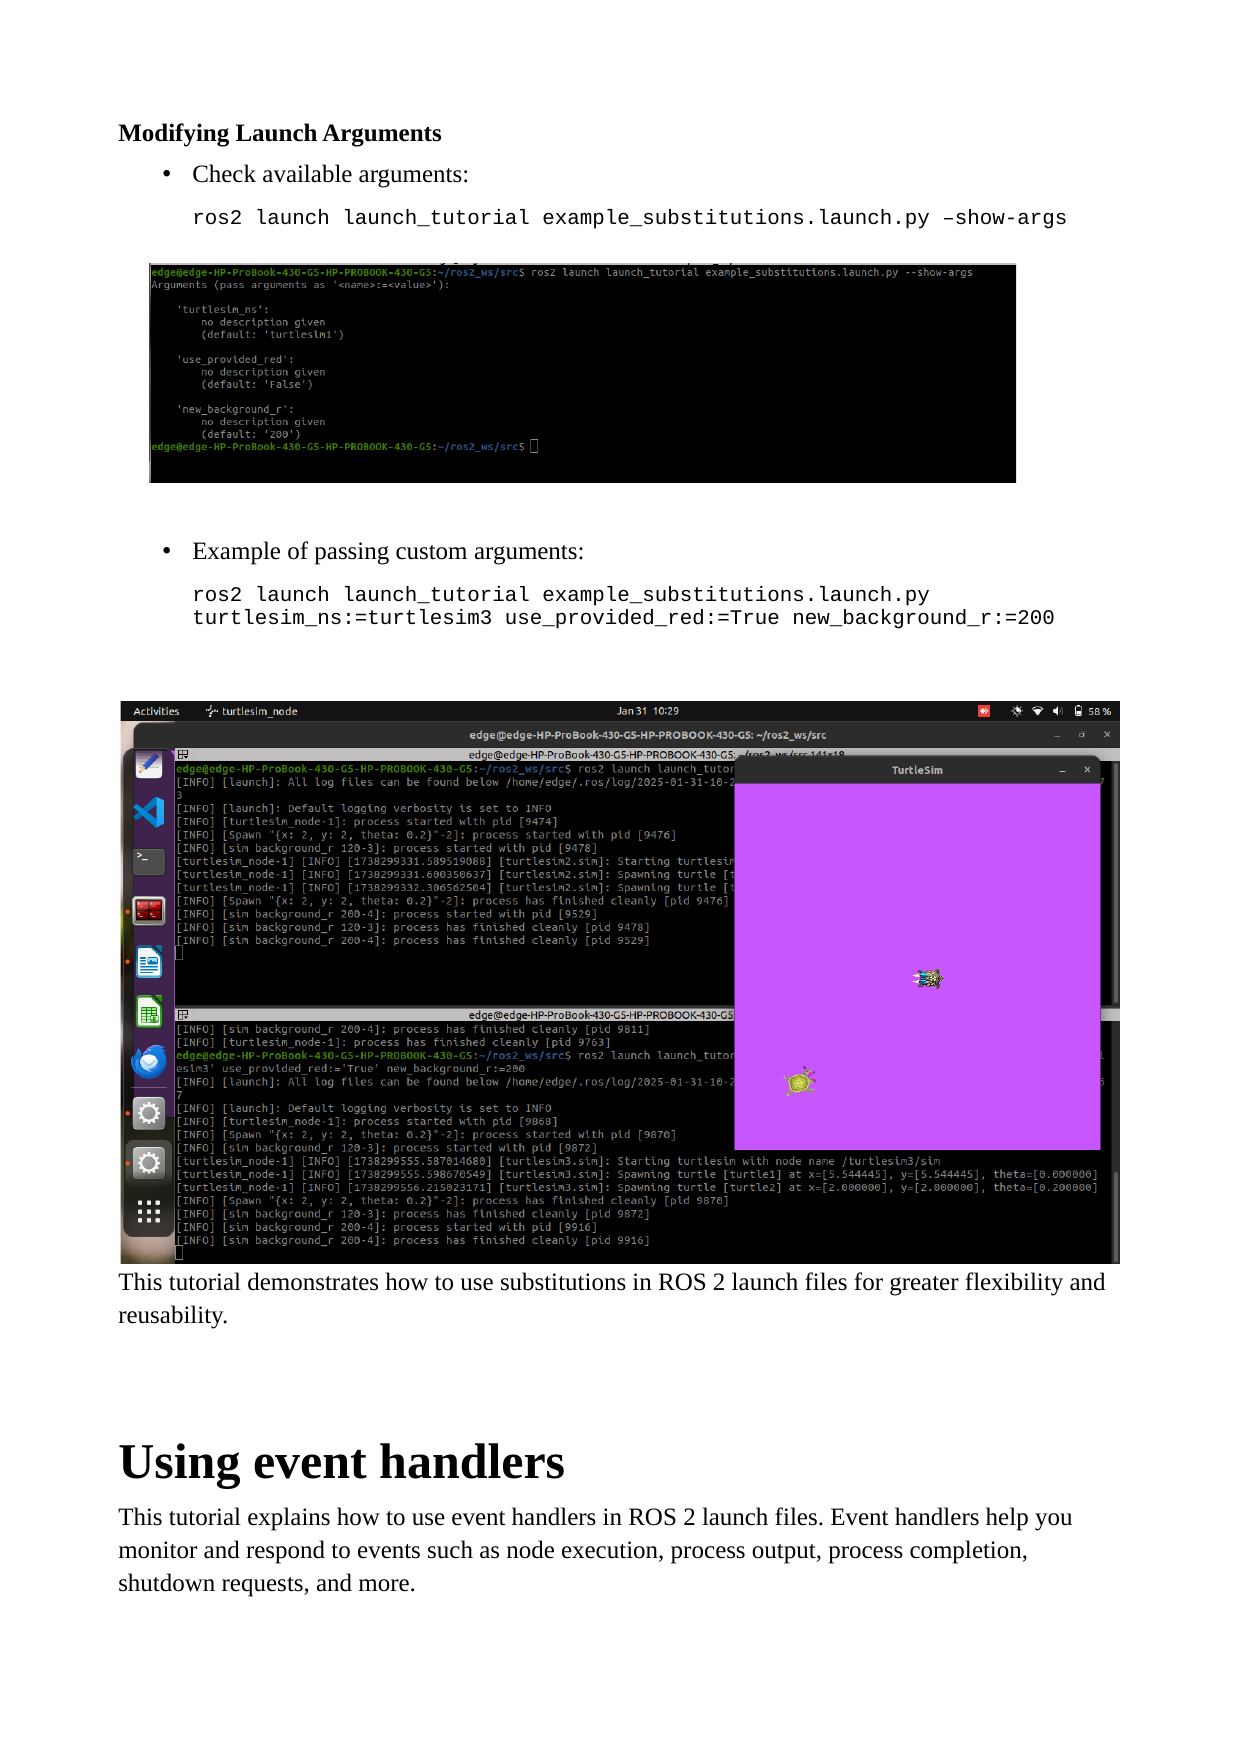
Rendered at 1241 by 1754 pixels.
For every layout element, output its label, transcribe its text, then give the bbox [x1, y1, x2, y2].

list Example of passing custom arguments: [162, 536, 1122, 565]
picture [149, 263, 1017, 483]
subtitle Modifying Launch Arguments [118, 118, 1122, 147]
text This tutorial explains how to use event handlers in ROS 2 launch files. Event handlers help you monitor and respond to events such as node execution, process output, process completion, shutdown requests, and more. [118, 1502, 1122, 1597]
list ros2 launch launch_tutorial example_substitutions.launch.py –show-args [162, 207, 1122, 231]
list Check available arguments: [162, 159, 1122, 188]
subtitle Using event handlers [118, 1432, 1122, 1489]
list ros2 launch launch_tutorial example_substitutions.launch.py turtlesim_ns:=turtlesim3 use_provided_red:=True new_background_r:=200 [162, 584, 1122, 631]
picture [120, 701, 1120, 1264]
text This tutorial demonstrates how to use substitutions in ROS 2 launch files for greater flexibility and reusability. 🚀 [118, 708, 1122, 1329]
